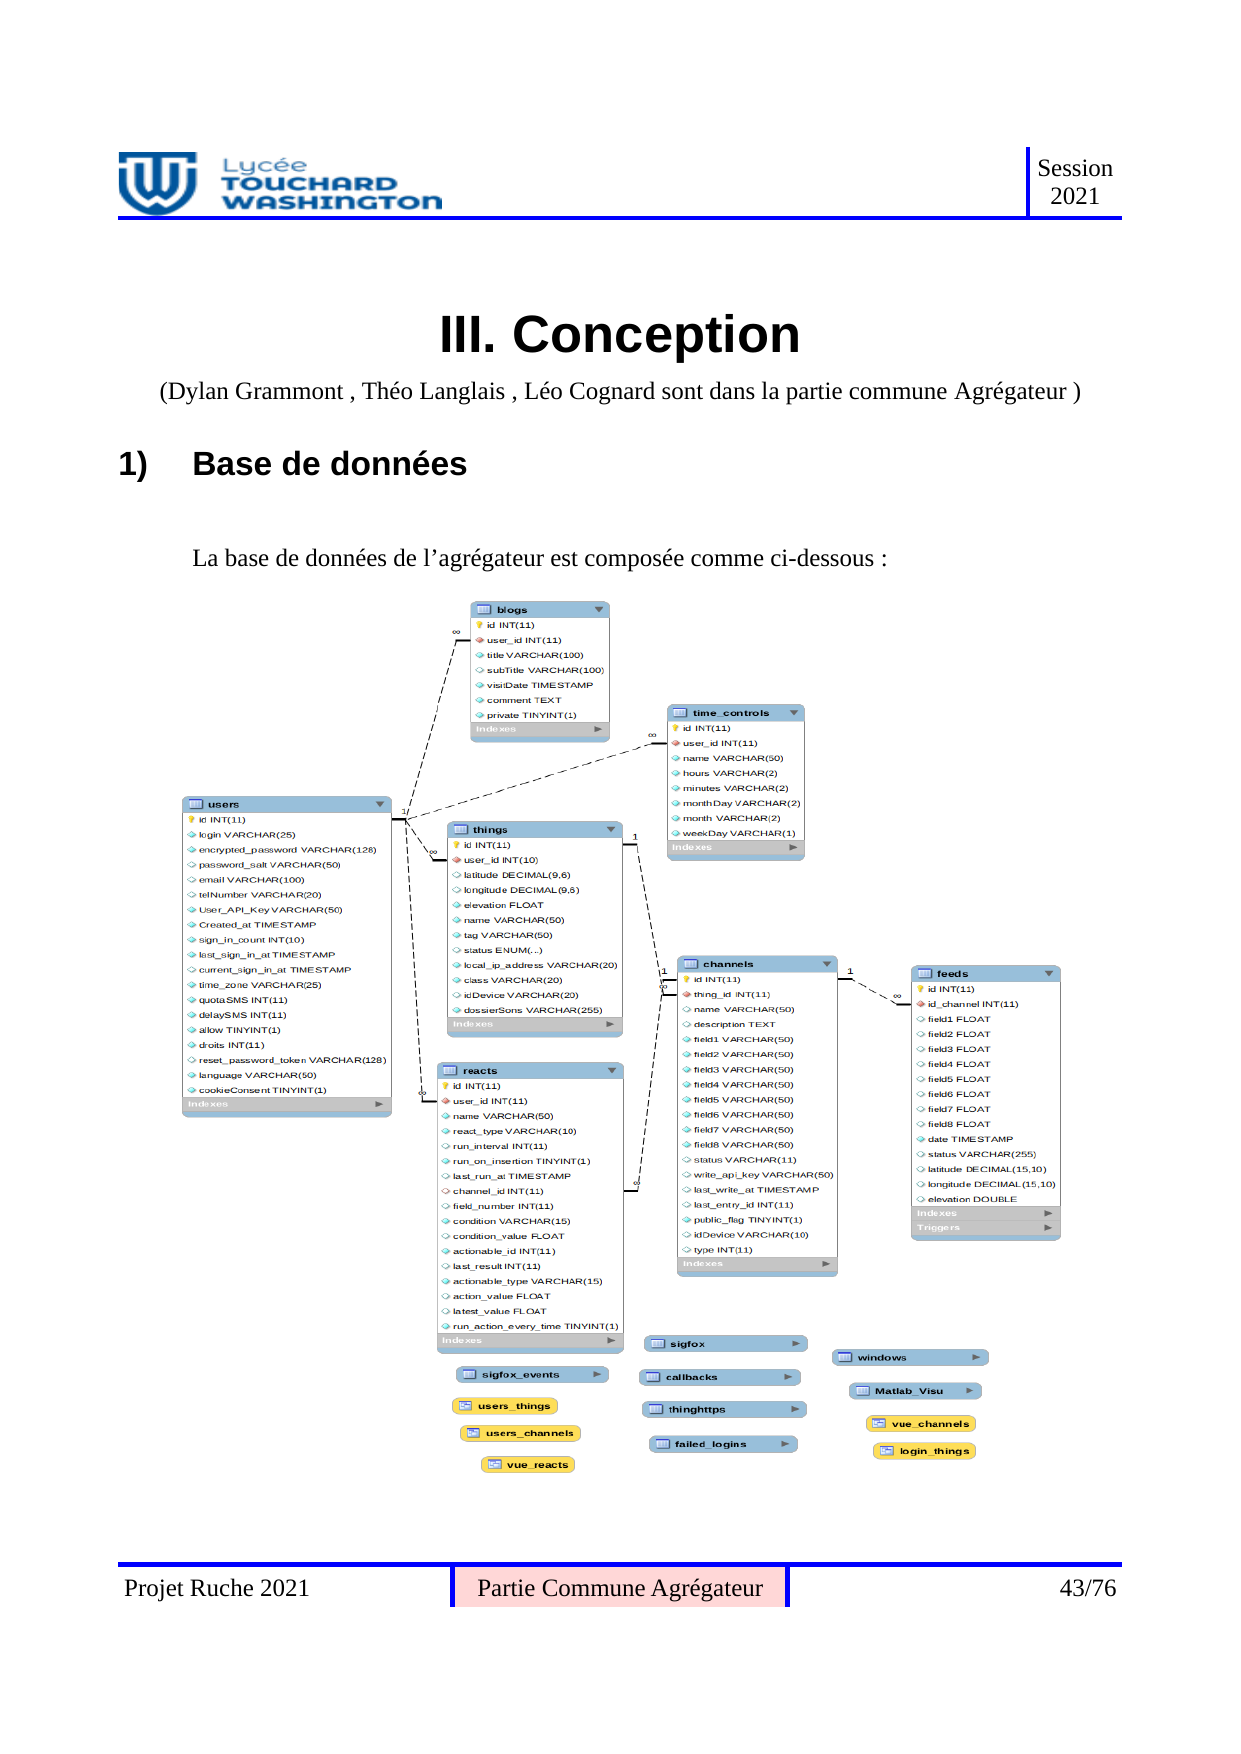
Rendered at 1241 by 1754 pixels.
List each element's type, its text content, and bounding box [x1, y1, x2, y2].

picture [172, 594, 1068, 1479]
subtitle Base de données [118, 444, 1122, 483]
subtitle Conception [118, 303, 1122, 363]
text (Dylan Grammont , Théo Langlais , Léo Cognard sont dans la partie commune Agrégateur ) [118, 376, 1122, 404]
text La base de données de l’agrégateur est composée comme ci-dessous : [118, 543, 1122, 572]
picture [118, 152, 442, 216]
